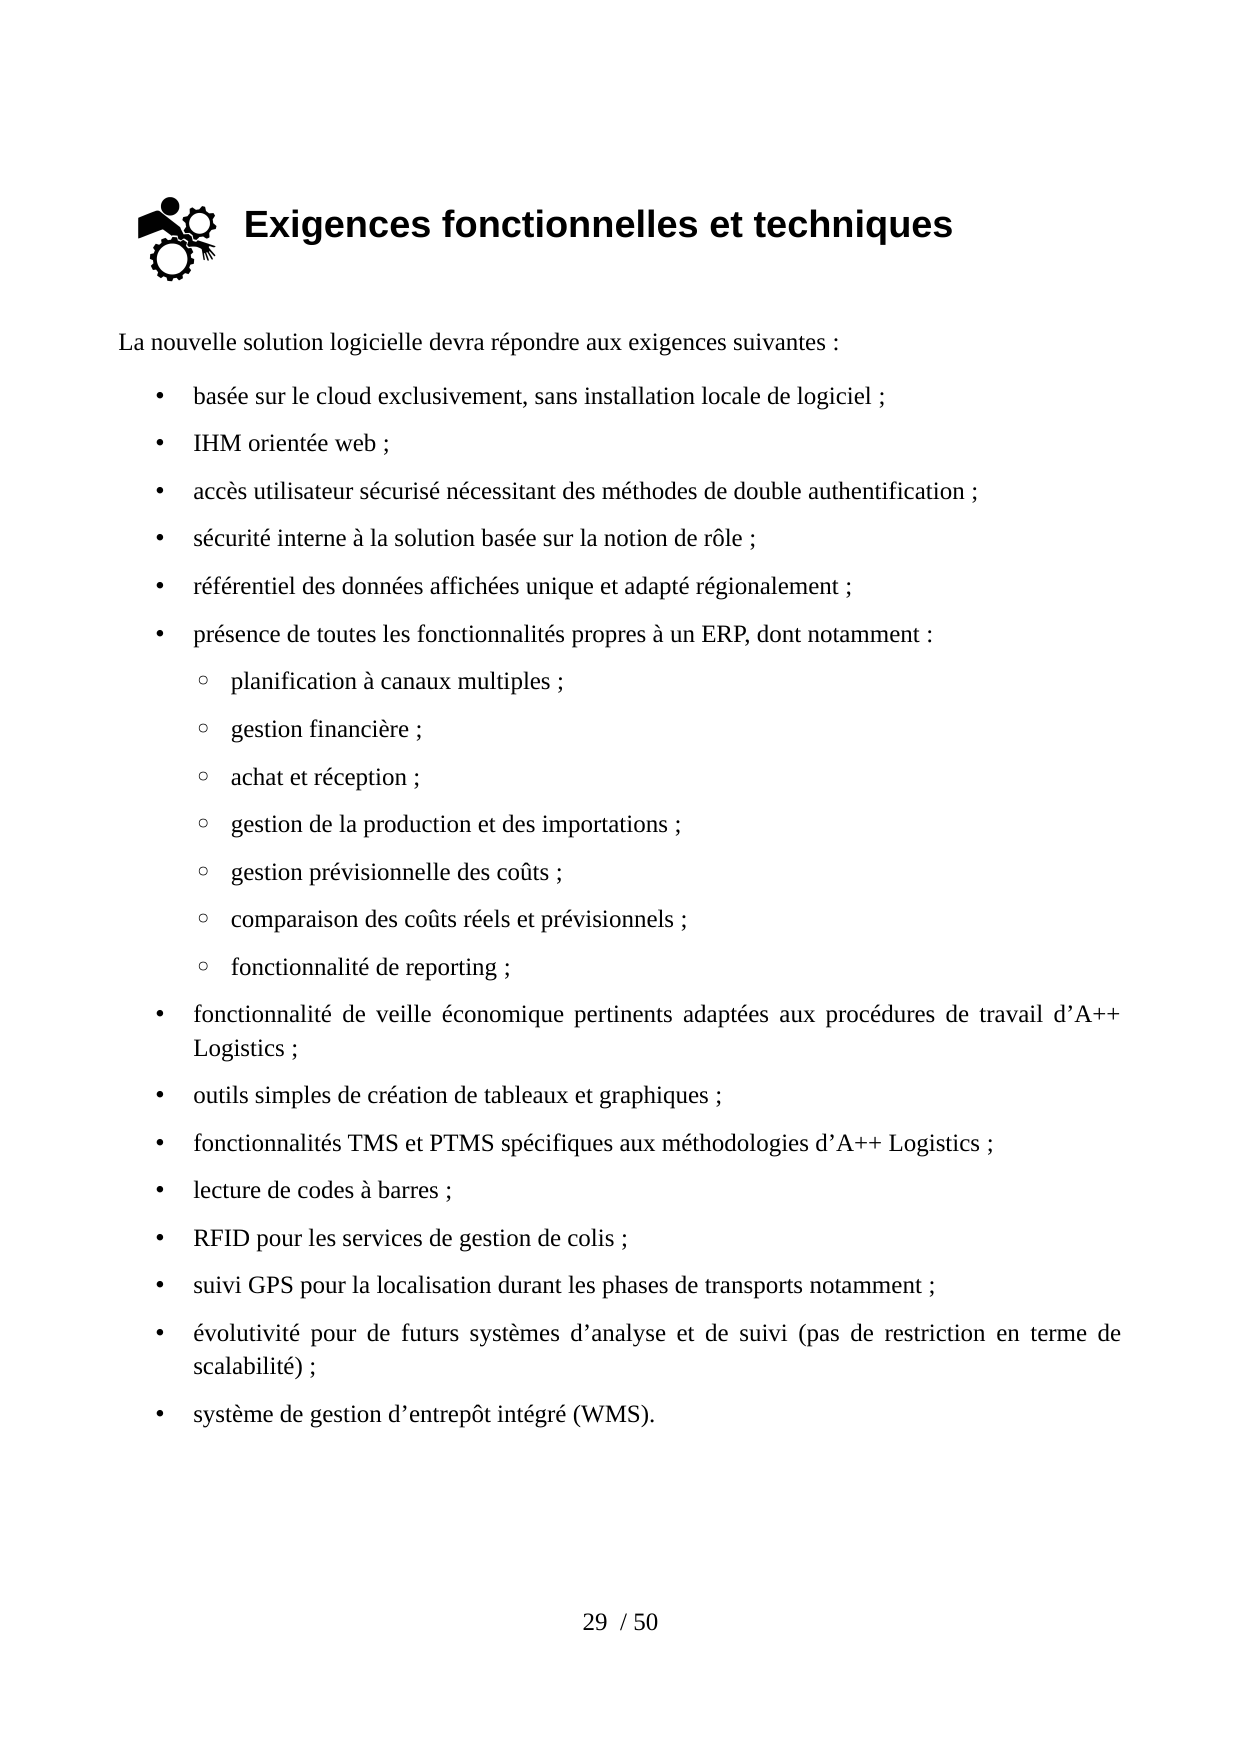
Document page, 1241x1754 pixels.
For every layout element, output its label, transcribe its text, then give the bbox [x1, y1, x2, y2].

list IHM orientée web ; [156, 428, 1122, 457]
list RFID pour les services de gestion de colis ; [156, 1223, 1122, 1252]
text La nouvelle solution logicielle devra répondre aux exigences suivantes : [118, 327, 1122, 356]
list fonctionnalité de reporting ; [193, 952, 1122, 981]
picture [118, 176, 244, 302]
list référentiel des données affichées unique et adapté régionalement ; [156, 571, 1122, 600]
list comparaison des coûts réels et prévisionnels ; [193, 904, 1122, 933]
list achat et réception ; [193, 762, 1122, 790]
subtitle Exigences fonctionnelles et techniques [244, 201, 1122, 245]
list gestion financière ; [193, 714, 1122, 743]
list gestion de la production et des importations ; [193, 809, 1122, 838]
list système de gestion d’entrepôt intégré (WMS). [156, 1399, 1122, 1428]
list accès utilisateur sécurisé nécessitant des méthodes de double authentification ; [156, 476, 1122, 505]
list outils simples de création de tableaux et graphiques ; [156, 1080, 1122, 1109]
list sécurité interne à la solution basée sur la notion de rôle ; [156, 523, 1122, 552]
list fonctionnalités TMS et PTMS spécifiques aux méthodologies d’A++ Logistics ; [156, 1128, 1122, 1157]
list lecture de codes à barres ; [156, 1175, 1122, 1204]
list fonctionnalité de veille économique pertinents adaptées aux procédures de travail d’A++ Logistics ; [156, 999, 1122, 1061]
list planification à canaux multiples ; [193, 666, 1122, 695]
list basée sur le cloud exclusivement, sans installation locale de logiciel ; [156, 381, 1122, 409]
list évolutivité pour de futurs systèmes d’analyse et de suivi (pas de restriction en terme de scalabilité) ; [156, 1318, 1122, 1380]
list suivi GPS pour la localisation durant les phases de transports notamment ; [156, 1271, 1122, 1299]
list gestion prévisionnelle des coûts ; [193, 857, 1122, 886]
list présence de toutes les fonctionnalités propres à un ERP, dont notamment : [156, 619, 1122, 647]
